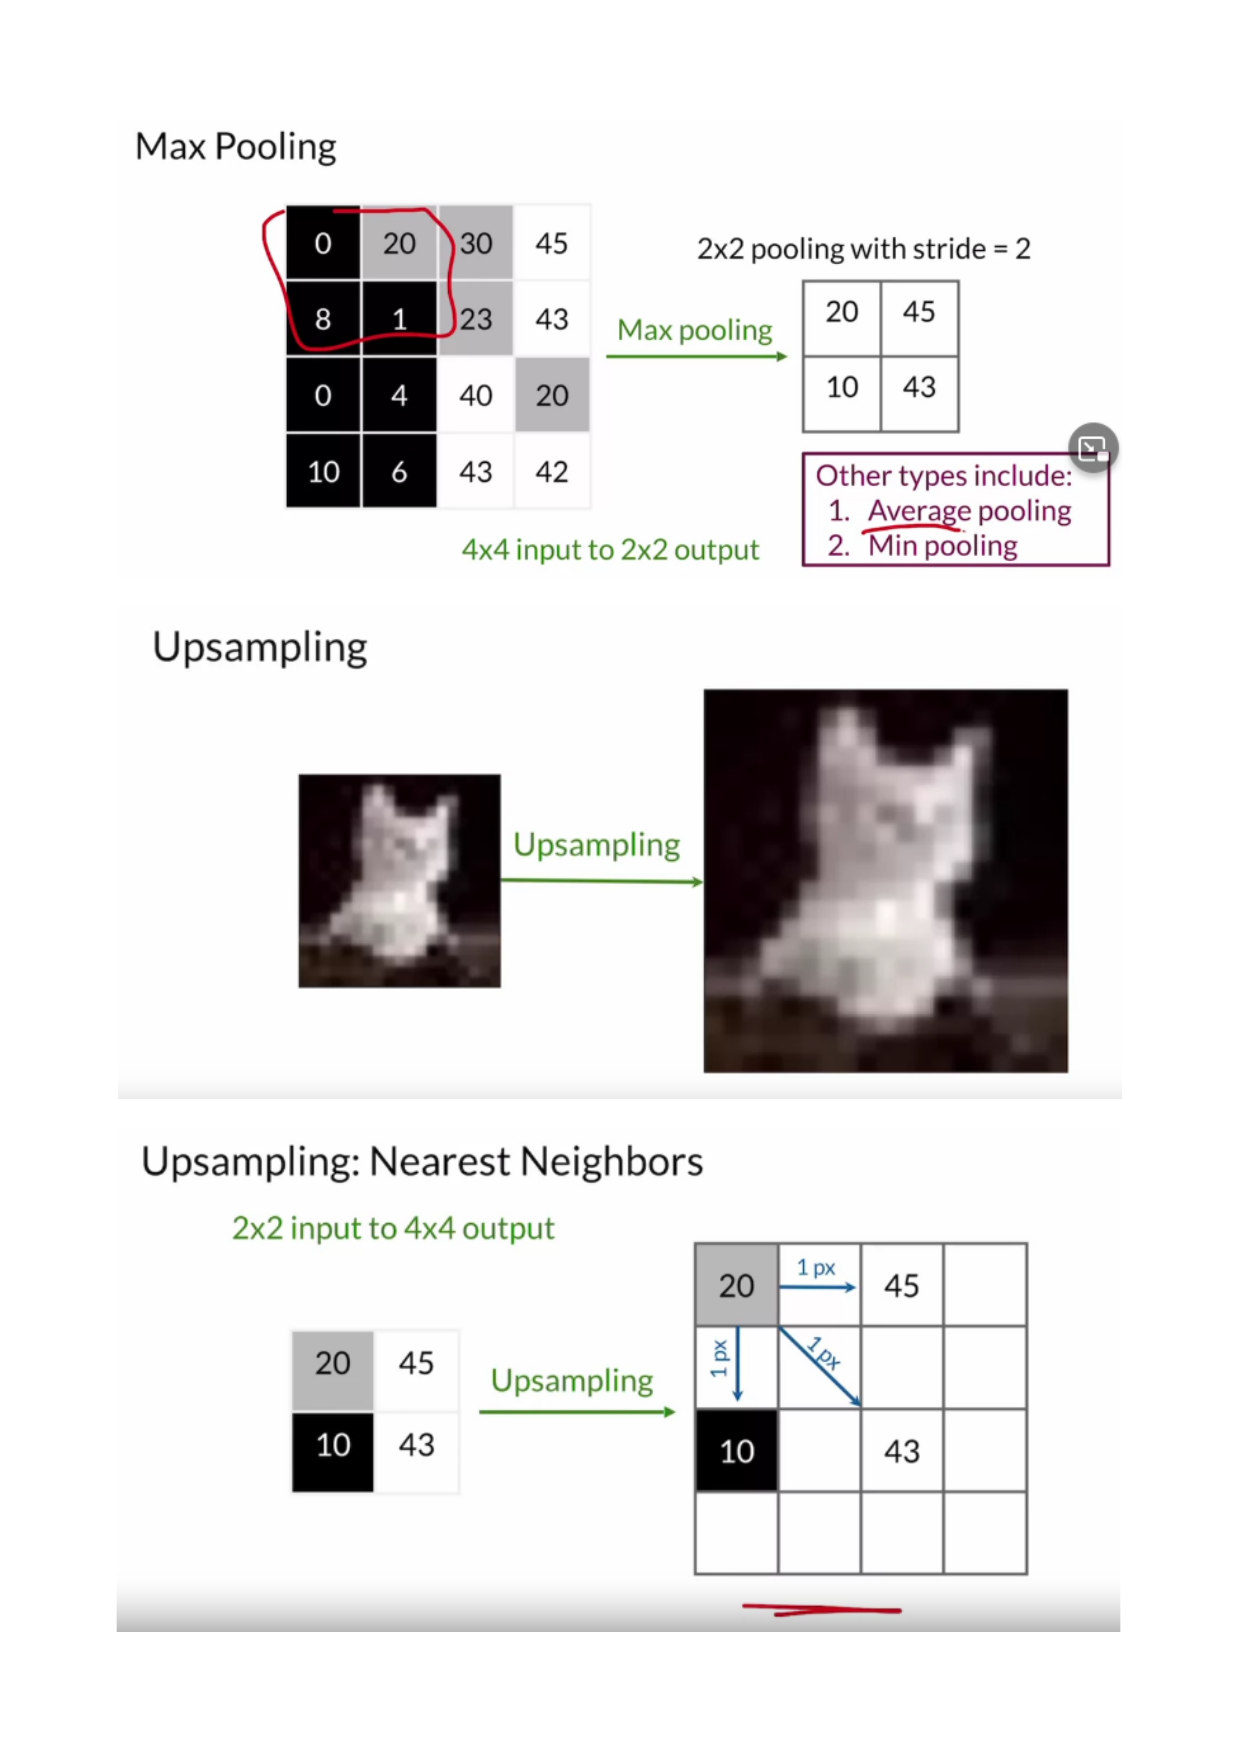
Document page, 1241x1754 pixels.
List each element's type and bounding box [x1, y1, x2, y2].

picture [118, 604, 1123, 1099]
picture [116, 1128, 1121, 1632]
picture [118, 118, 1123, 580]
